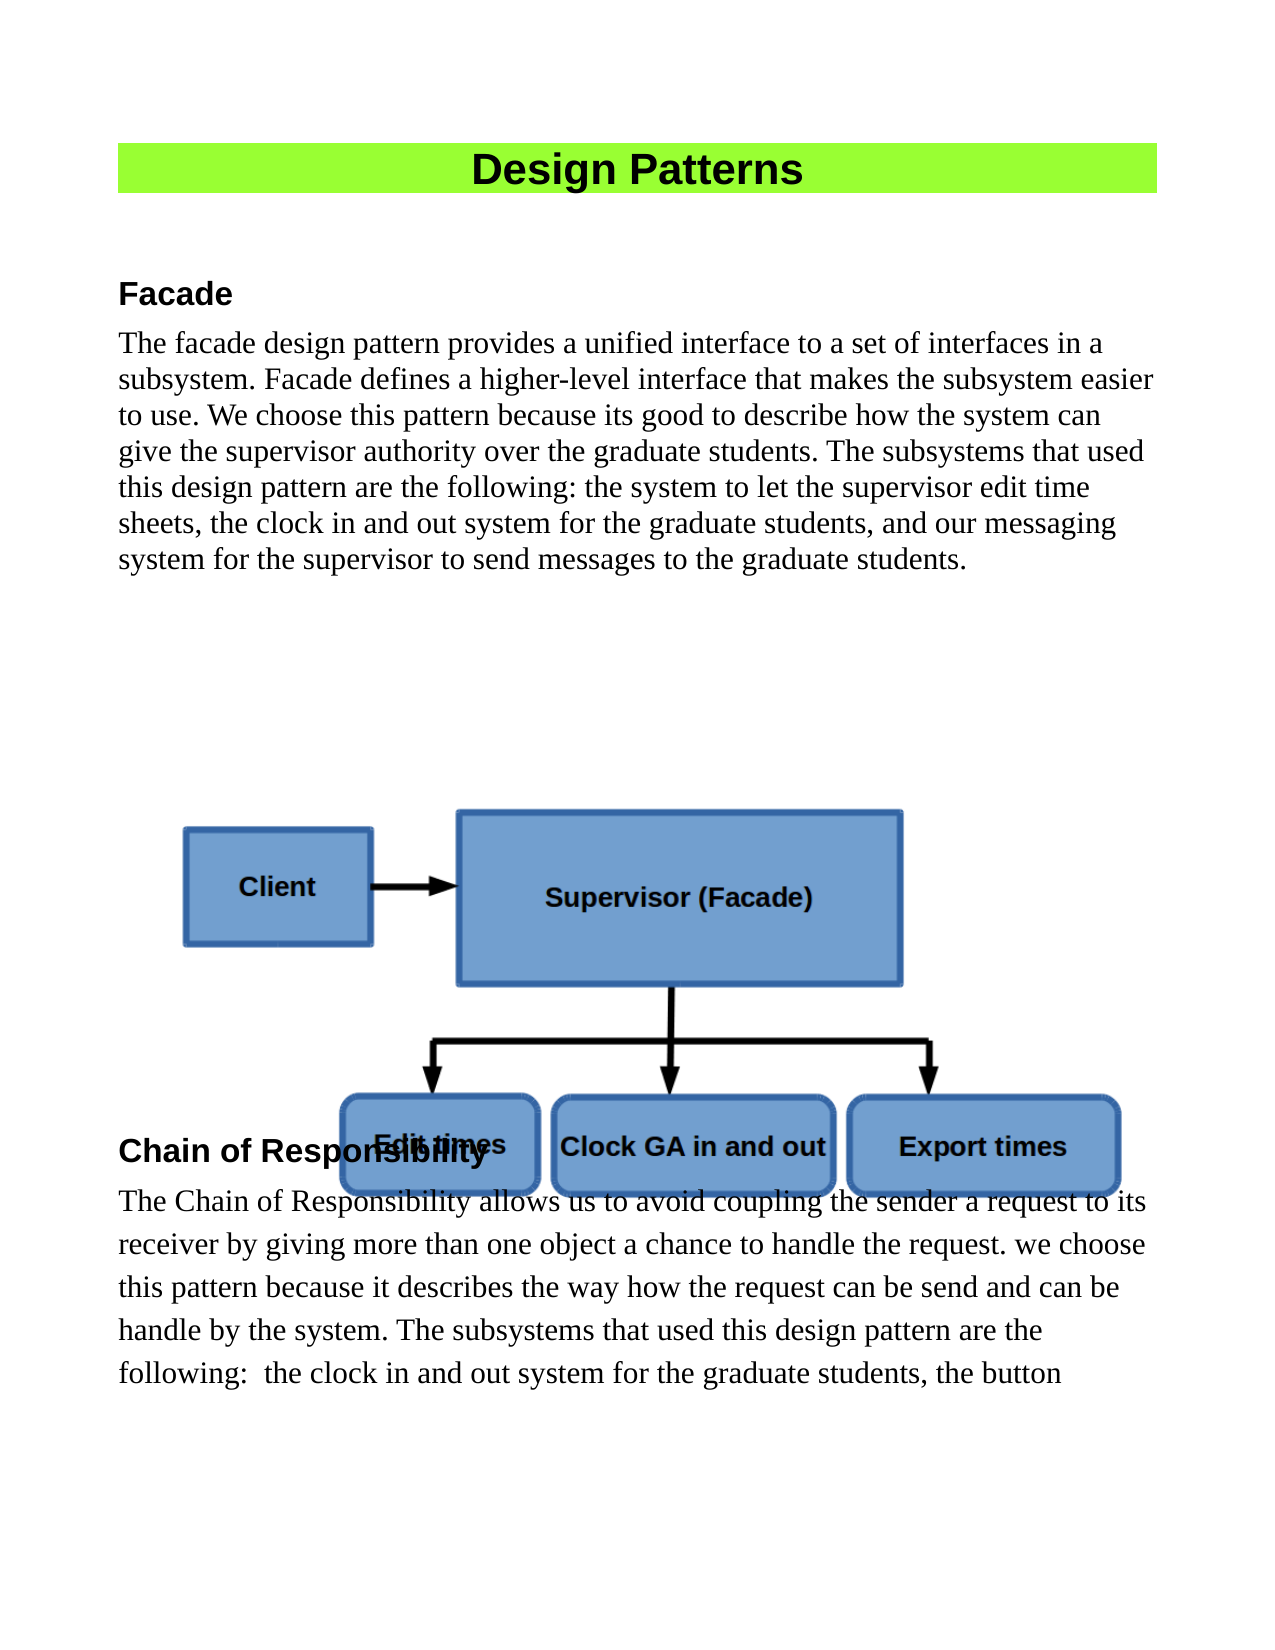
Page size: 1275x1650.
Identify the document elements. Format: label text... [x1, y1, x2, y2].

subtitle Design Patterns [118, 143, 1157, 193]
picture [52, 578, 1191, 1458]
text The facade design pattern provides a unified interface to a set of interfaces in a subsystem. Facade defines a higher-level interface that makes the subsystem easier to use. We choose this pattern because its good to describe how the system can give the supervisor authority over the graduate students. The subsystems that used this design pattern are the following: the system to let the supervisor edit time sheets, the clock in and out system for the graduate students, and our messaging system for the supervisor to send messages to the graduate students. [118, 324, 1157, 576]
subtitle Facade [118, 273, 1157, 312]
